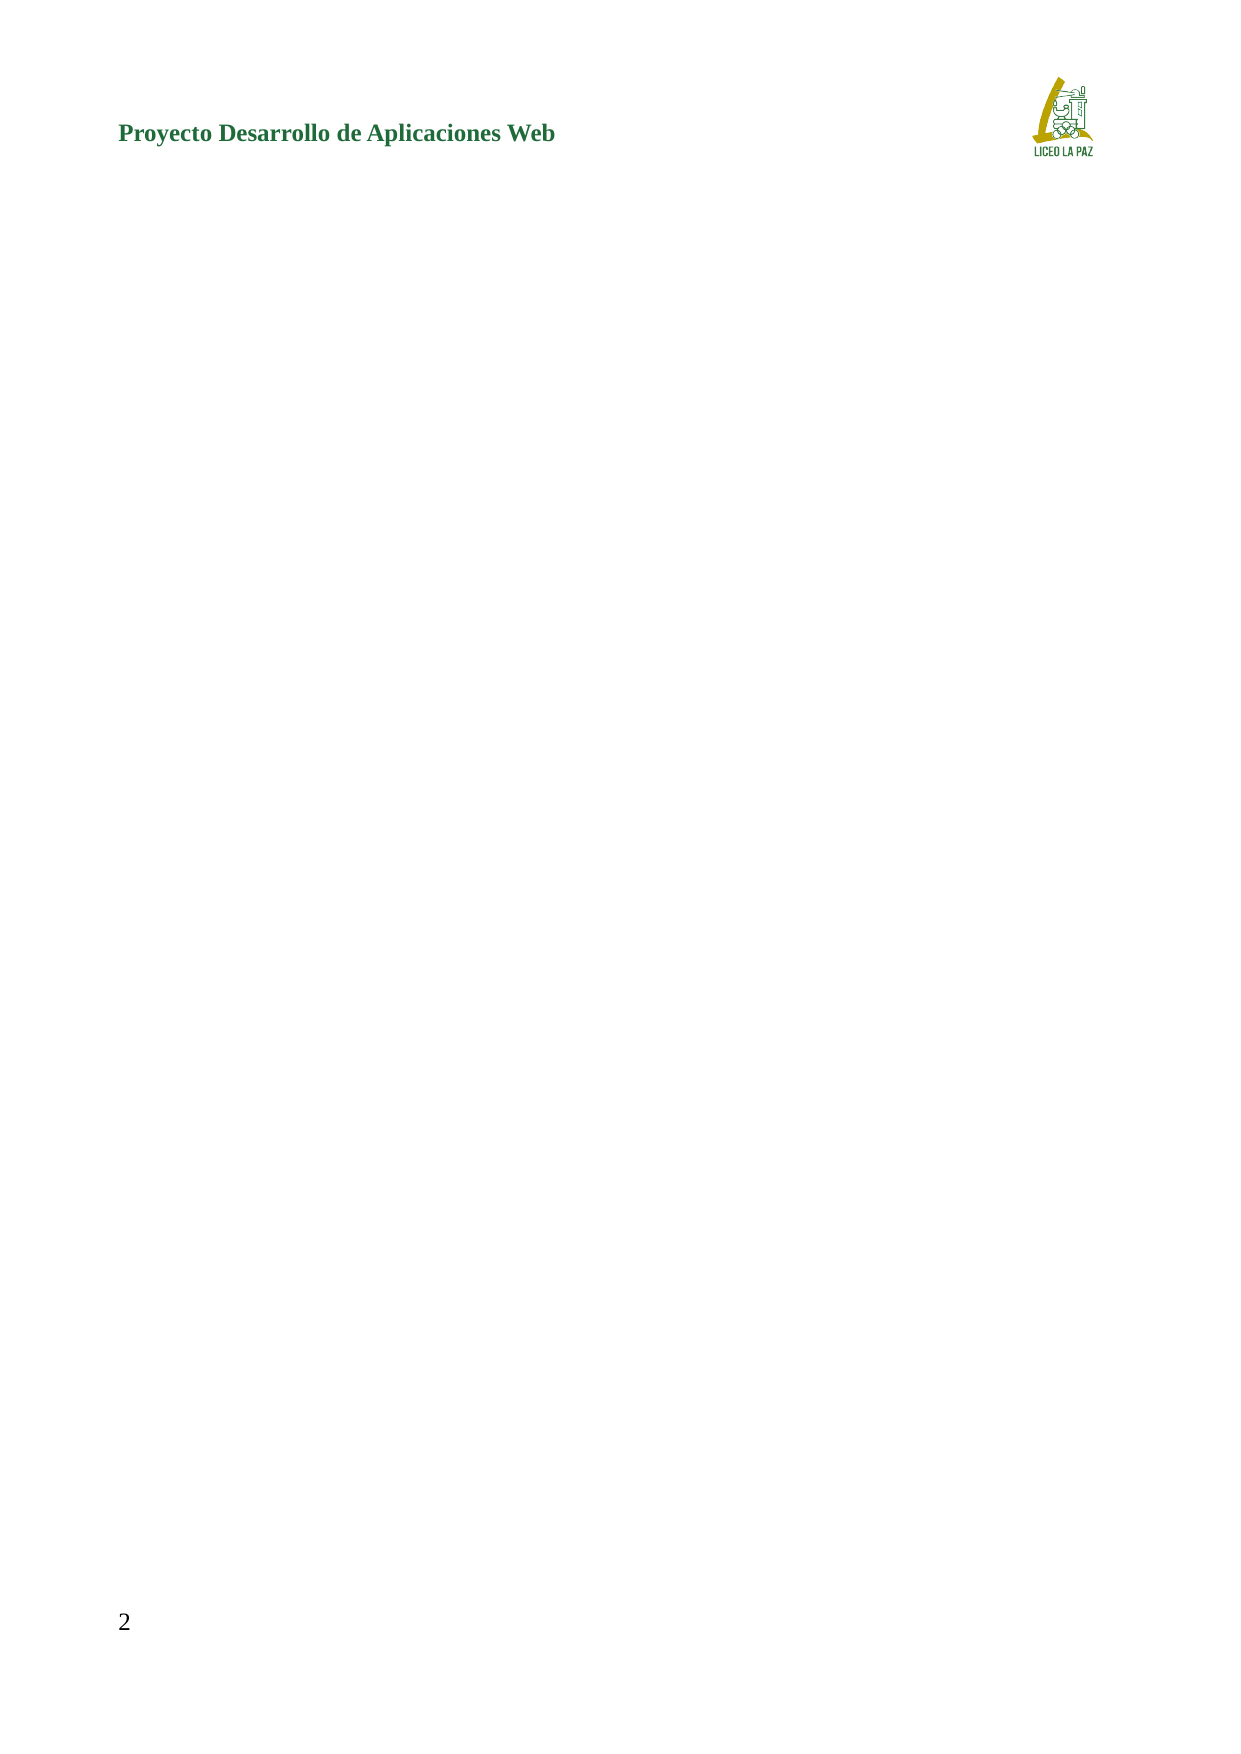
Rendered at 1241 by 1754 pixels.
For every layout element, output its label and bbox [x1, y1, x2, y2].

picture [1025, 70, 1100, 165]
